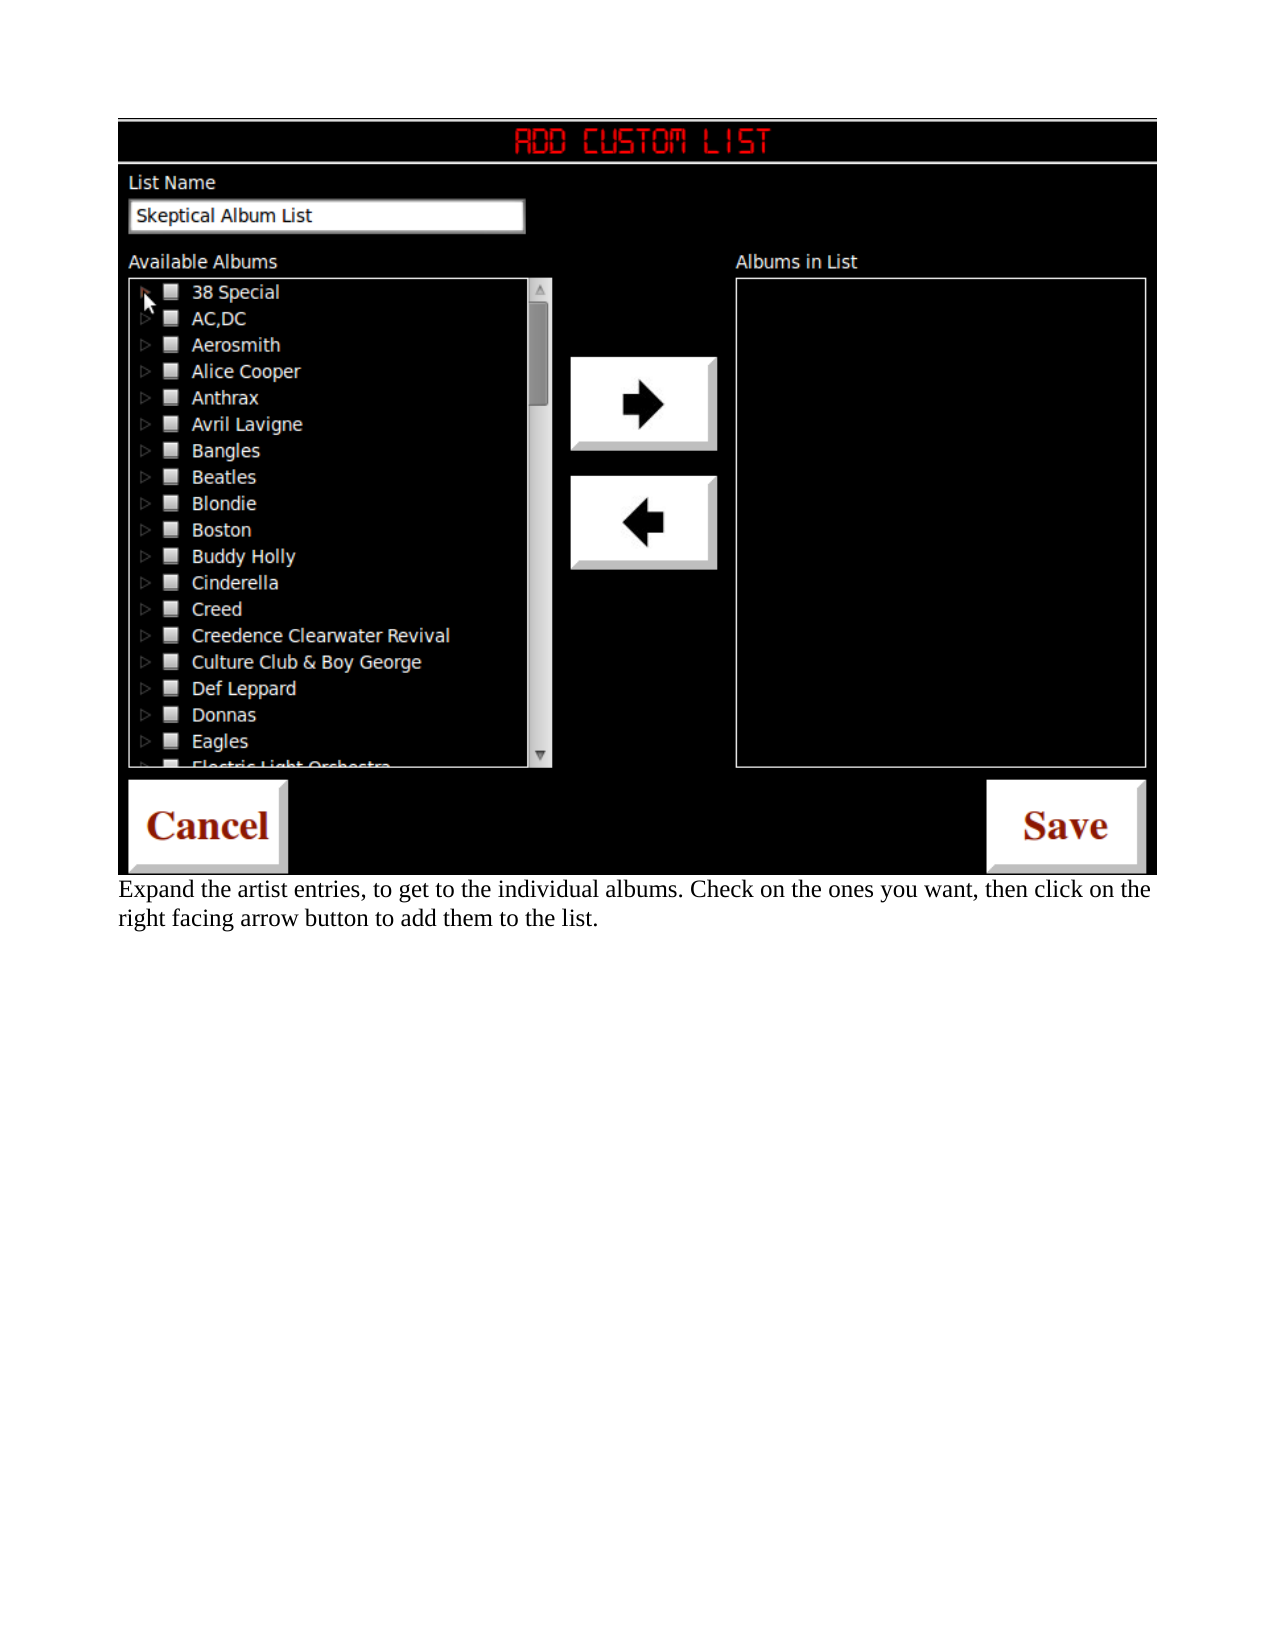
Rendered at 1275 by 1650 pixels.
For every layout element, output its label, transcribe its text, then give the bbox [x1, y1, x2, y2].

picture [118, 118, 1157, 875]
text Expand the artist entries, to get to the individual albums. Check on the ones you want, then click on the right facing arrow button to add them to the list. [118, 875, 1157, 932]
